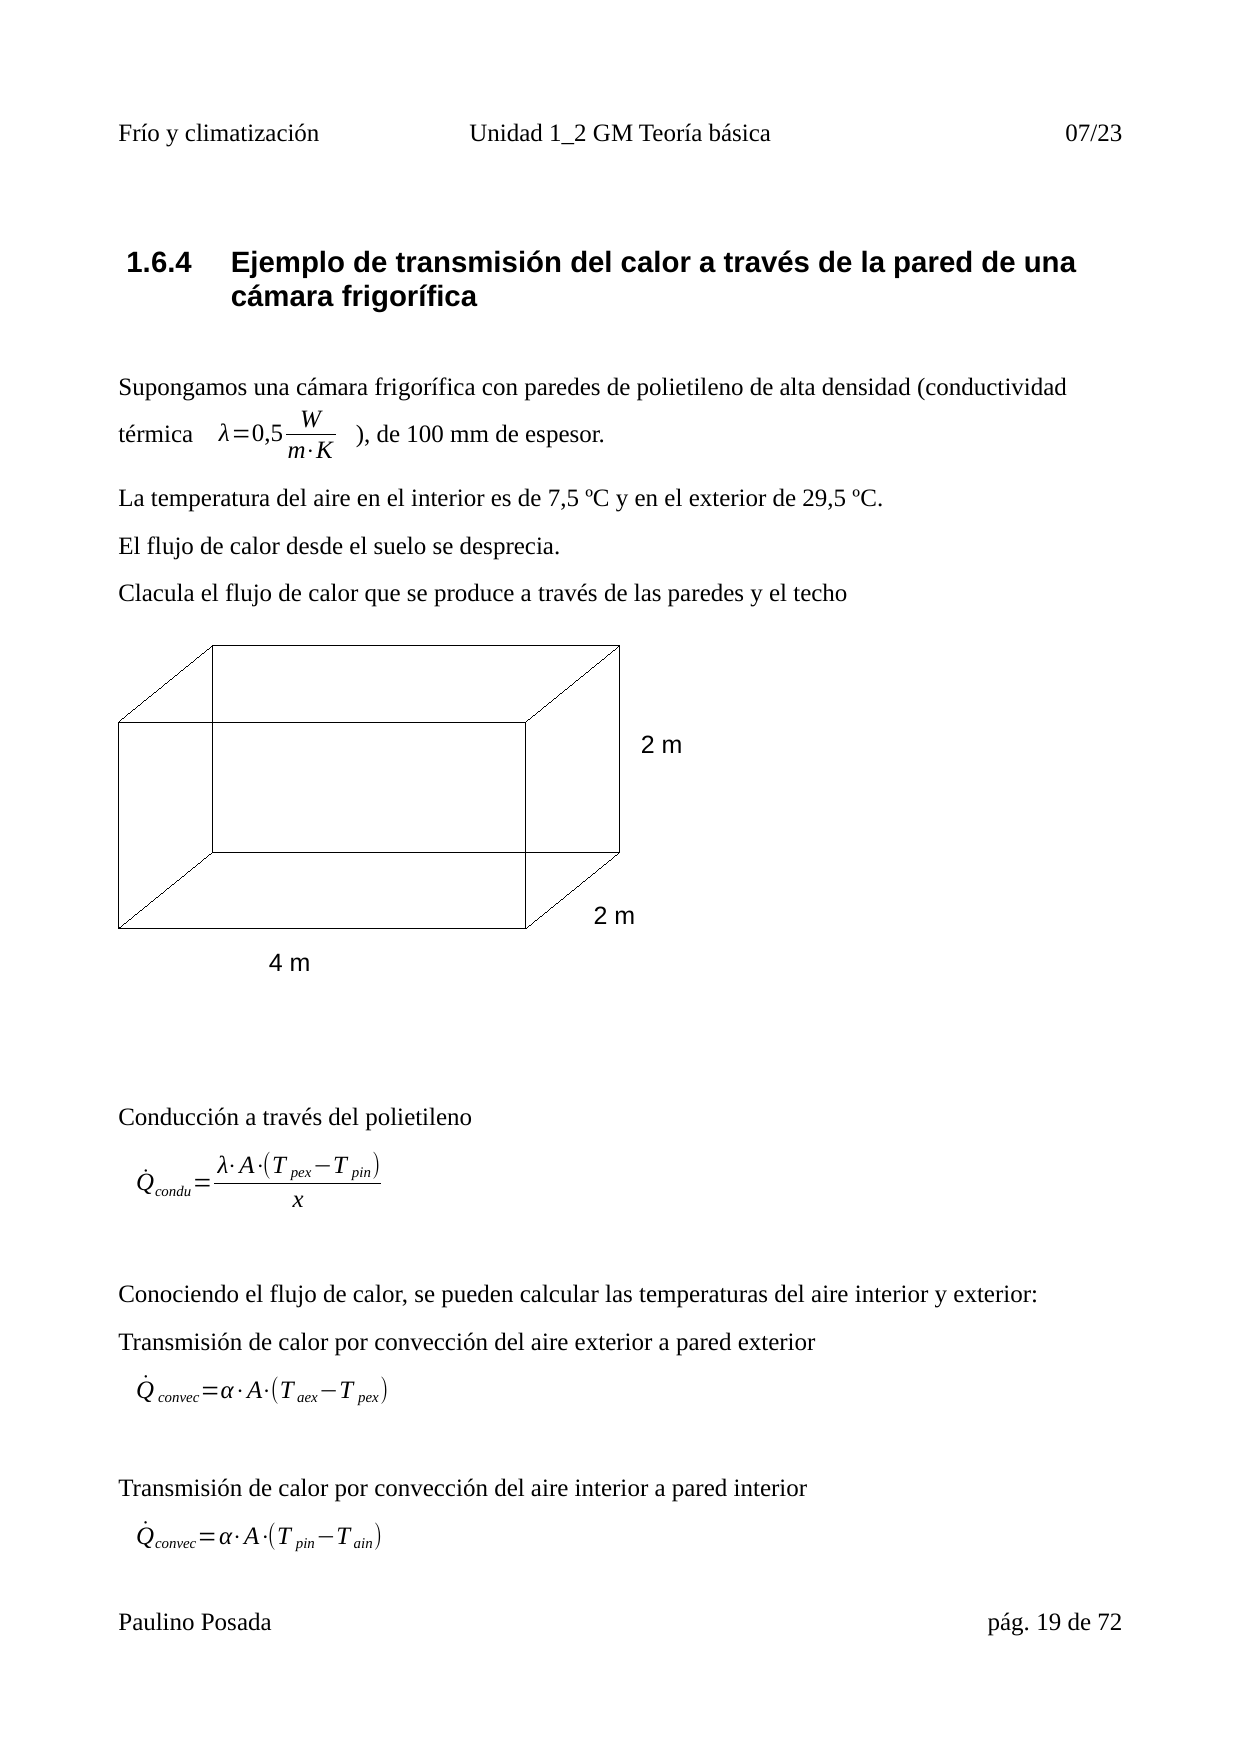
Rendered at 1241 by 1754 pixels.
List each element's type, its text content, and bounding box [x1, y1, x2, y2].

text Conociendo el flujo de calor, se pueden calcular las temperaturas del aire interior y exterior: [118, 1279, 1122, 1308]
subtitle Ejemplo de transmisión del calor a través de la pared de una cámara frigorífica [118, 245, 1122, 312]
text Transmisión de calor por convección del aire exterior a pared exterior [118, 1327, 1122, 1356]
text El flujo de calor desde el suelo se desprecia. [118, 531, 1122, 559]
text Supongamos una cámara frigorífica con paredes de polietileno de alta densidad (conductividad térmica ), de 100 mm de espesor. [118, 372, 1122, 464]
text Transmisión de calor por convección del aire interior a pared interior [118, 1473, 1122, 1502]
text Conducción a través del polietileno [118, 1102, 1122, 1131]
text Clacula el flujo de calor que se produce a través de las paredes y el techo [118, 578, 1122, 607]
text La temperatura del aire en el interior es de 7,5 ºC y en el exterior de 29,5 ºC. [118, 483, 1122, 512]
